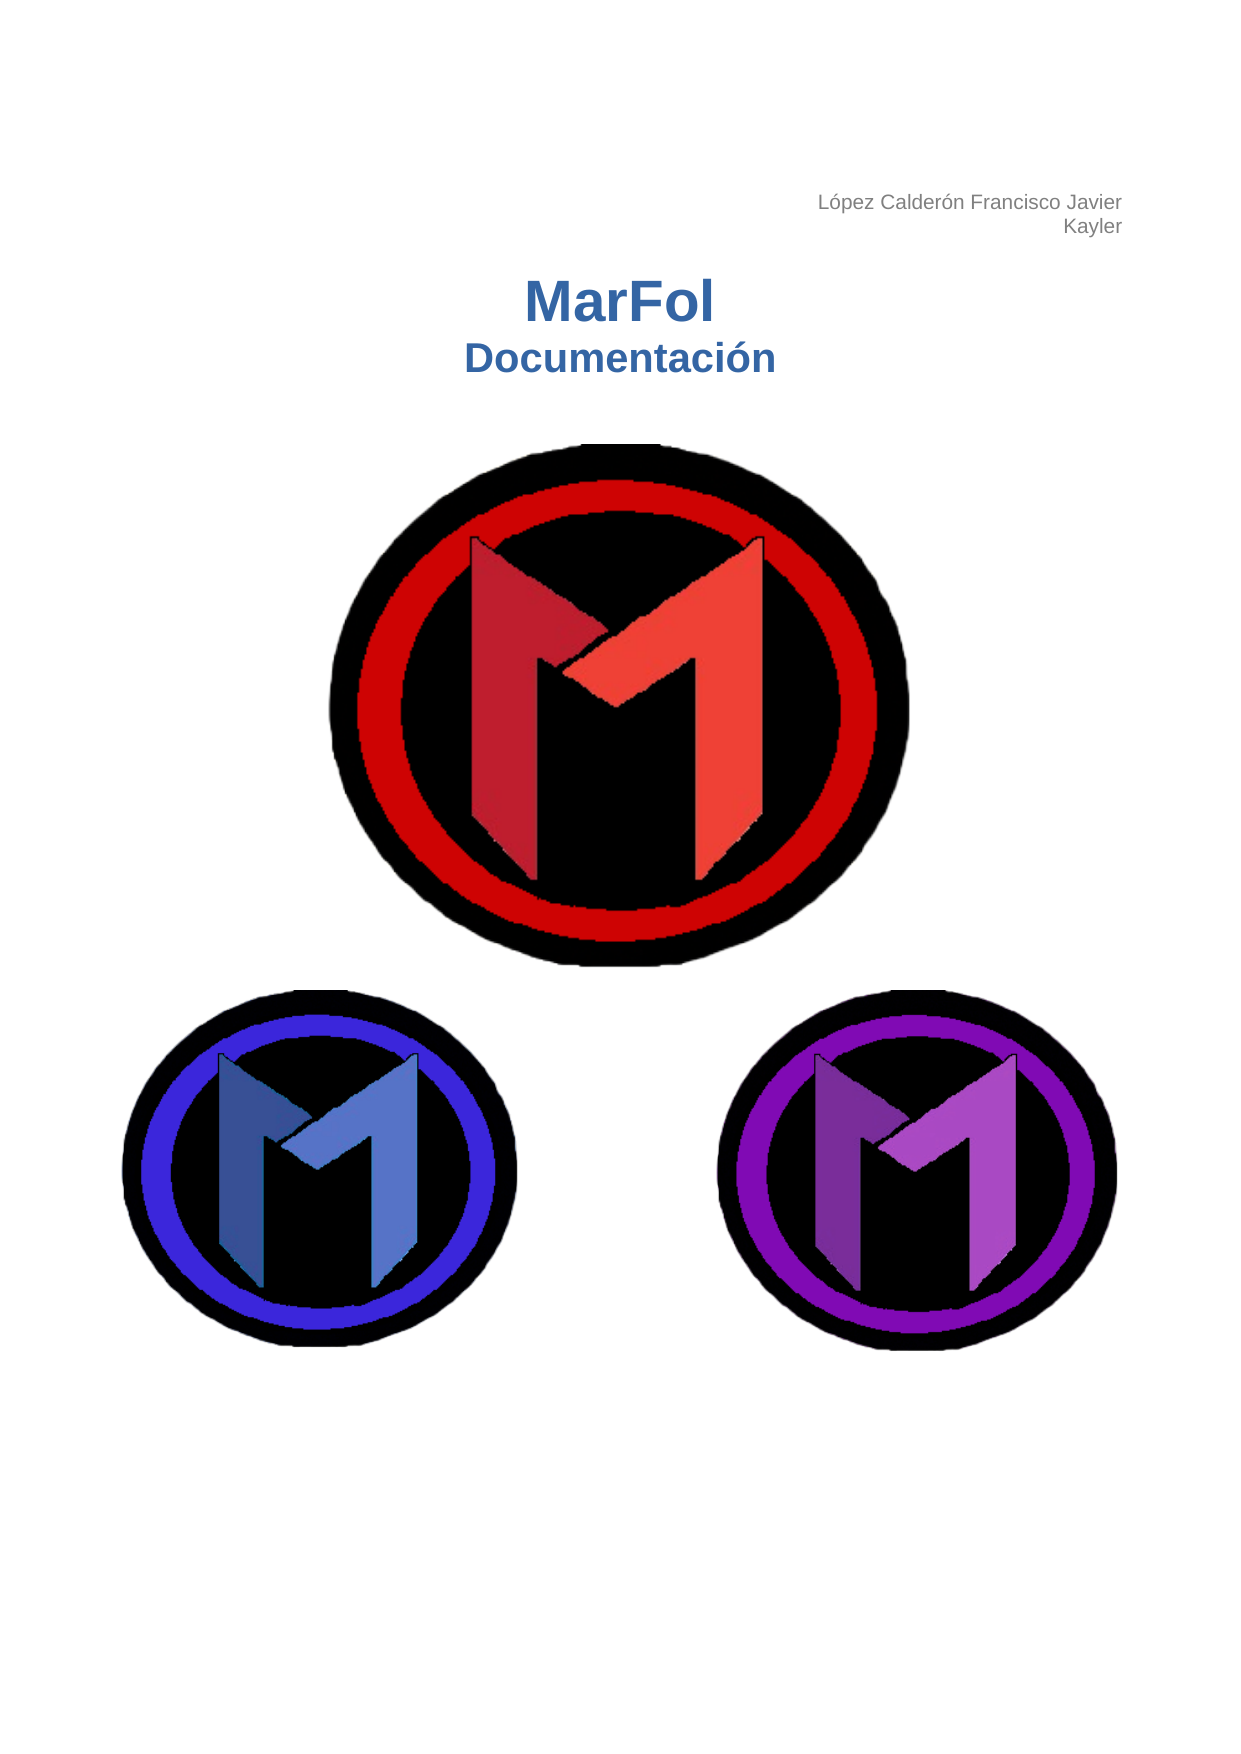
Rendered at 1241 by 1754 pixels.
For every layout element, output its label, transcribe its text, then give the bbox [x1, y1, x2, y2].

text Kayler [118, 214, 1122, 238]
text López Calderón Francisco Javier [118, 190, 1122, 214]
picture [714, 990, 1124, 1361]
picture [119, 990, 525, 1357]
picture [325, 444, 921, 982]
text Documentación [118, 334, 1122, 382]
text MarFol [118, 267, 1122, 334]
